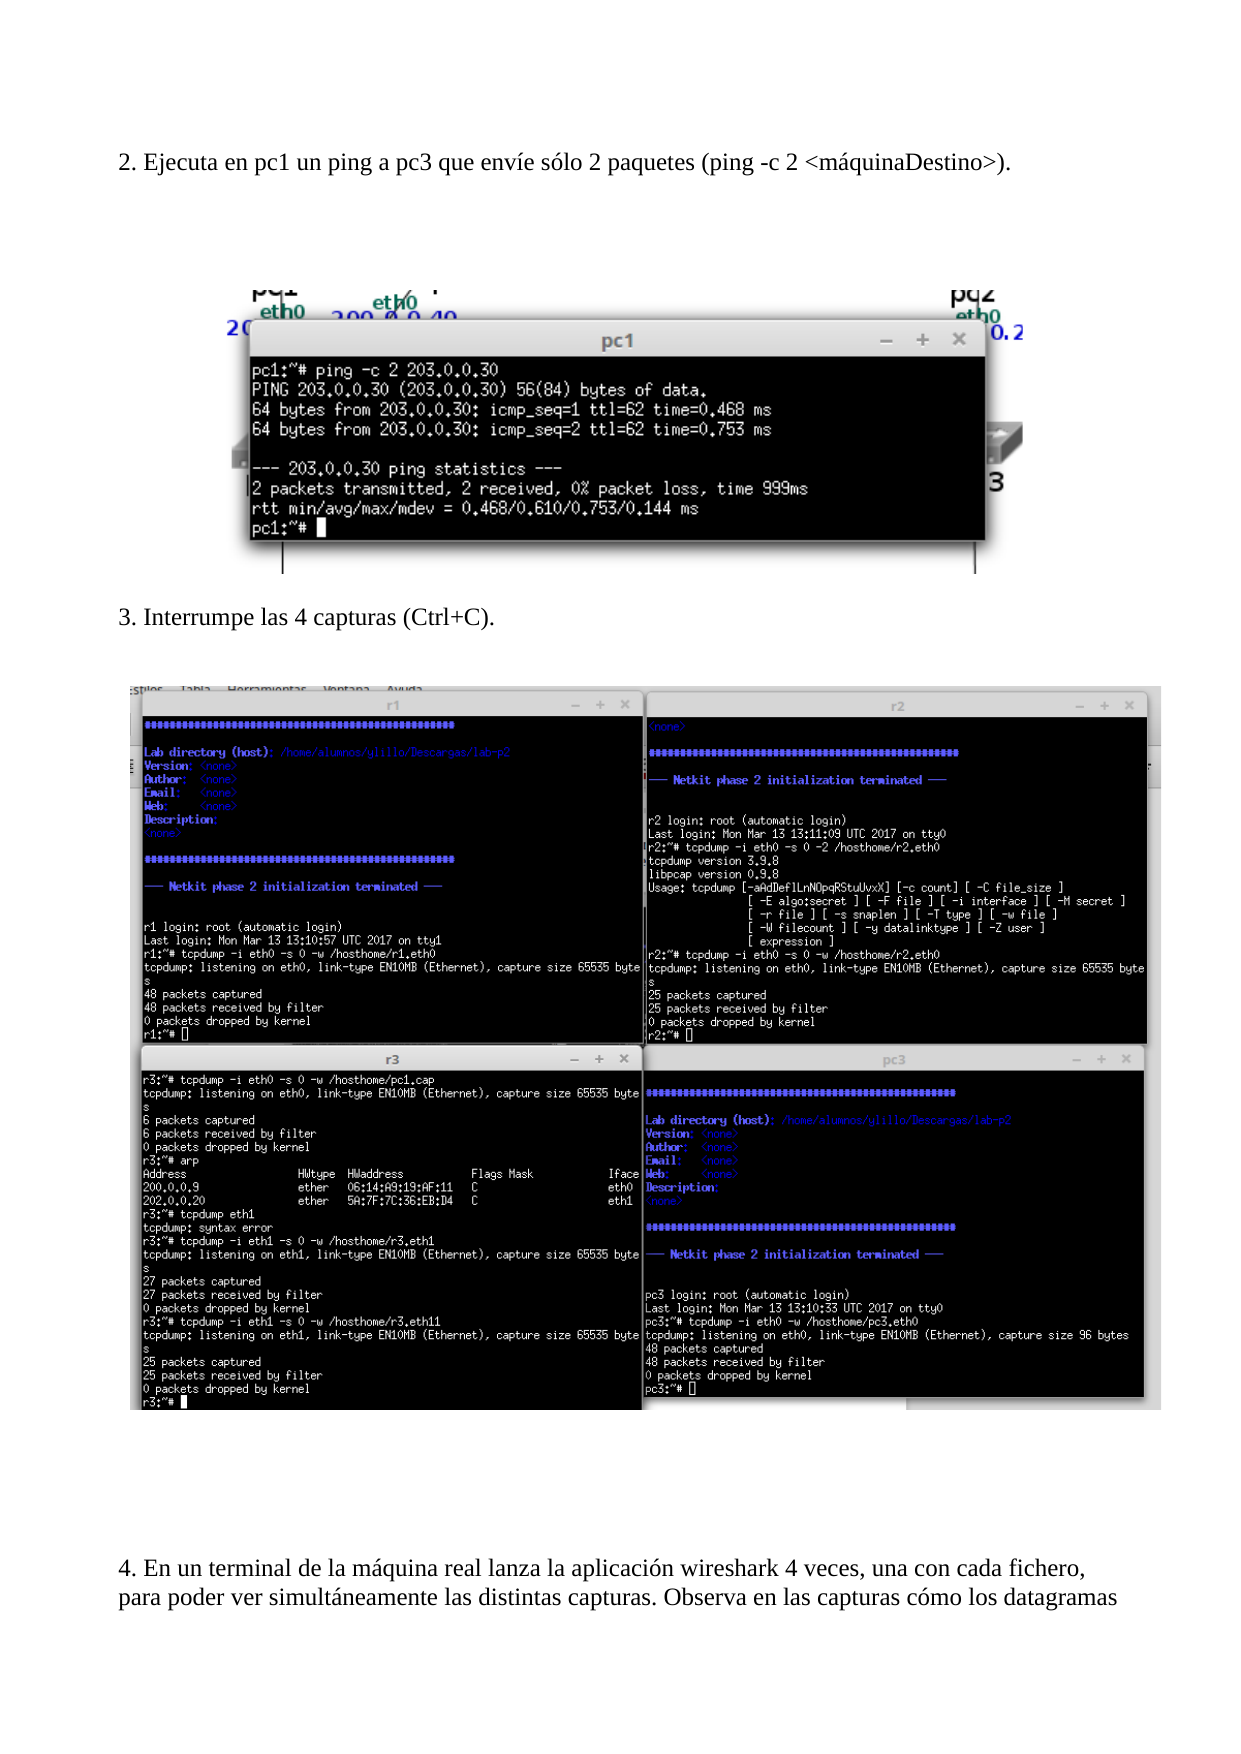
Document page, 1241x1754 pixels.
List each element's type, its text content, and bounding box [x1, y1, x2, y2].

text 2. Ejecuta en pc1 un ping a pc3 que envíe sólo 2 paquetes (ping -c 2 <máquinaDestino>). [118, 147, 1122, 176]
picture [217, 290, 1023, 574]
text 4. En un terminal de la máquina real lanza la aplicación wireshark 4 veces, una con cada fichero, para poder ver simultáneamente las distintas capturas. Observa en las capturas cómo los datagramas [118, 1553, 1122, 1610]
text 3. Interrumpe las 4 capturas (Ctrl+C). [118, 602, 1122, 631]
picture [130, 686, 1162, 1410]
